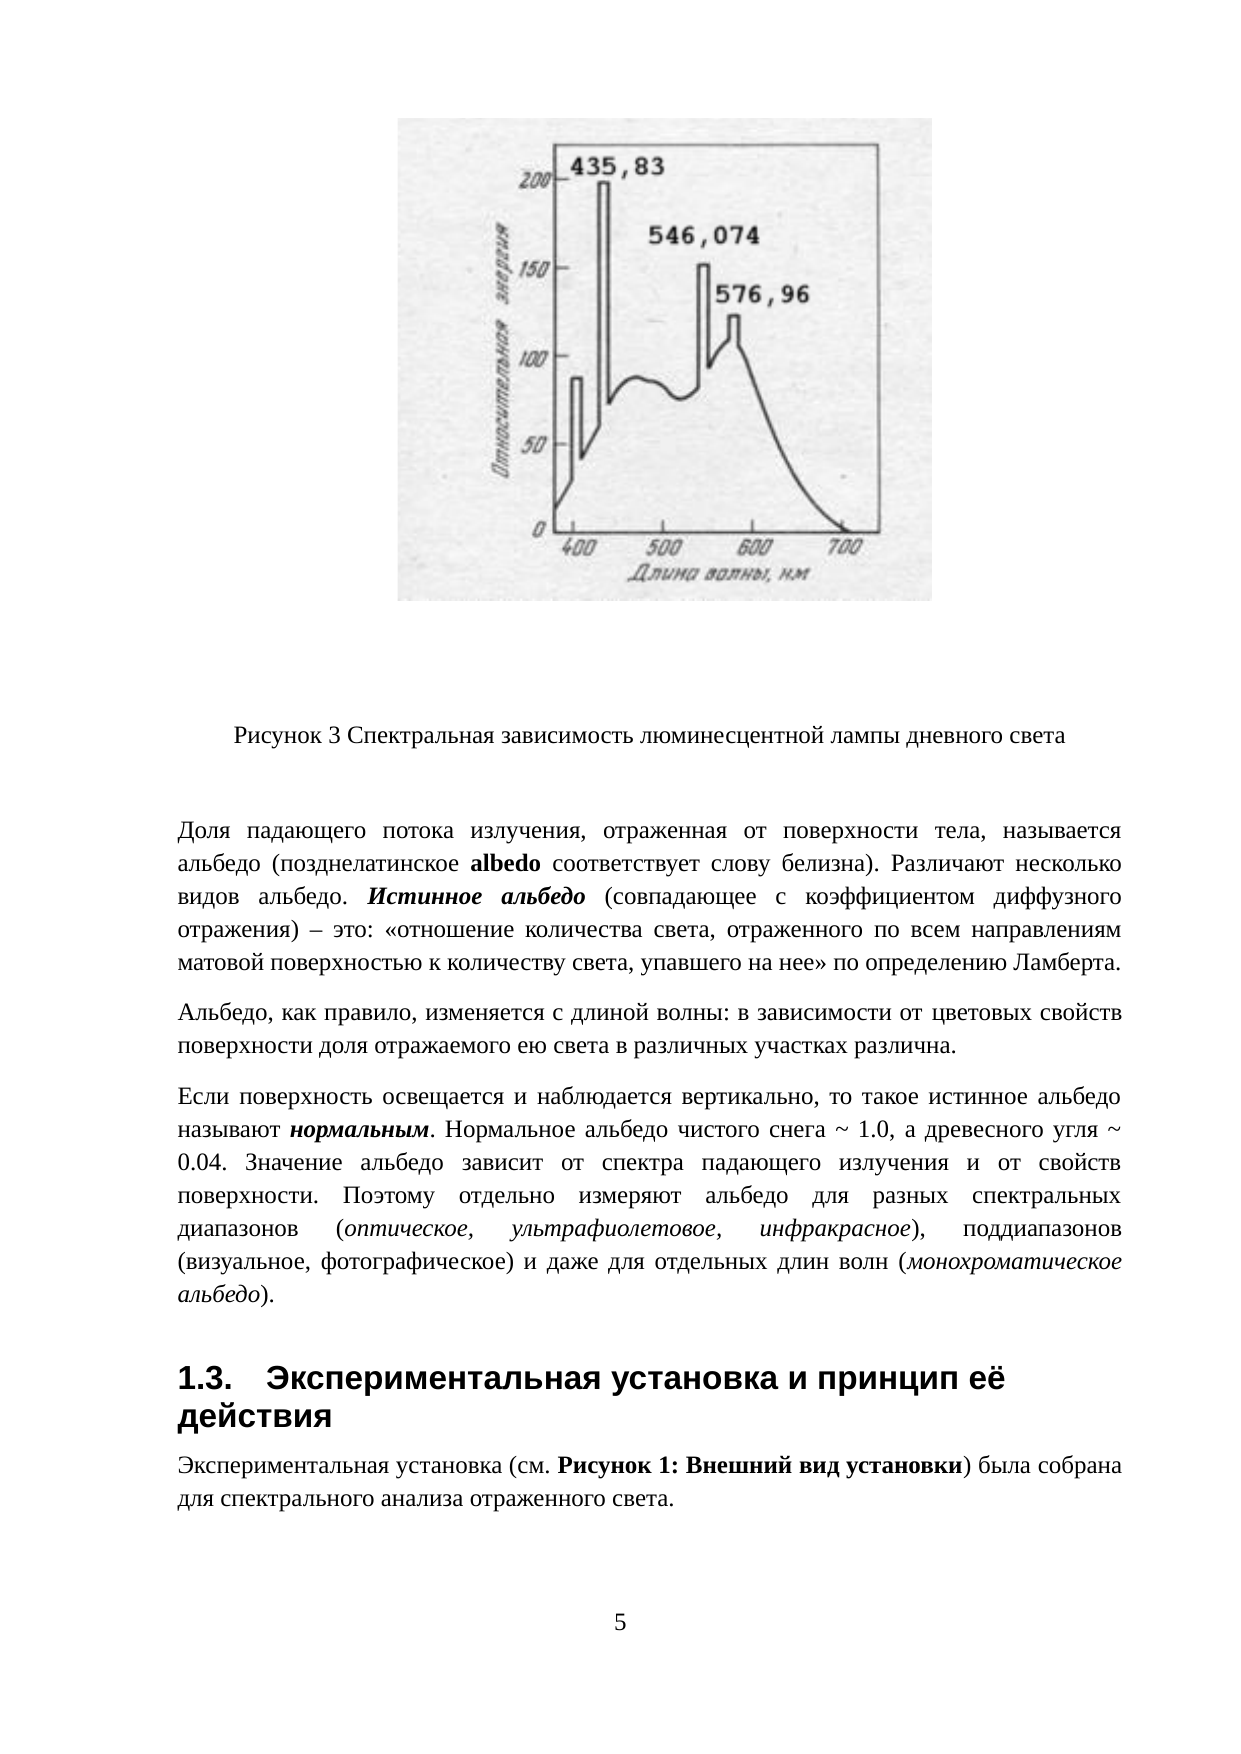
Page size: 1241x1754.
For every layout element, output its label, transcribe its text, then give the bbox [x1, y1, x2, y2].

text Экспериментальная установка (см. Рисунок 1: Внешний вид установки) была собрана для спектрального анализа отраженного света. [177, 1450, 1122, 1512]
picture [397, 118, 932, 601]
subtitle Экспериментальная установка и принцип её действия [177, 1358, 1093, 1435]
text Если поверхность освещается и наблюдается вертикально, то такое истинное альбедо называют нормальным. Нормальное альбедо чистого снега ~ 1.0, а древесного угля ~ 0.04. Значение альбедо зависит от спектра падающего излучения и от свойств поверхности. Поэтому отдельно измеряют альбедо для разных спектральных диапазонов (оптическое, ультрафиолетовое, инфракрасное), поддиапазонов (визуальное, фотографическое) и даже для отдельных длин волн (монохроматическое альбедо). [177, 1081, 1122, 1308]
text Альбедо, как правило, изменяется с длиной волны: в зависимости от цветовых свойств поверхности доля отражаемого ею света в различных участках различна. [177, 997, 1122, 1059]
text Рисунок 3 Спектральная зависимость люминесцентной лампы дневного света [177, 720, 1122, 748]
text Доля падающего потока излучения, отраженная от поверхности тела, называется альбедо (позднелатинское albedo соответствует слову белизна). Различают несколько видов альбедо. Истинное альбедо (совпадающее с коэффициентом диффузного отражения) – это: «отношение количества света, отраженного по всем направлениям матовой поверхностью к количеству света, упавшего на нее» по определению Ламберта. [177, 815, 1122, 976]
